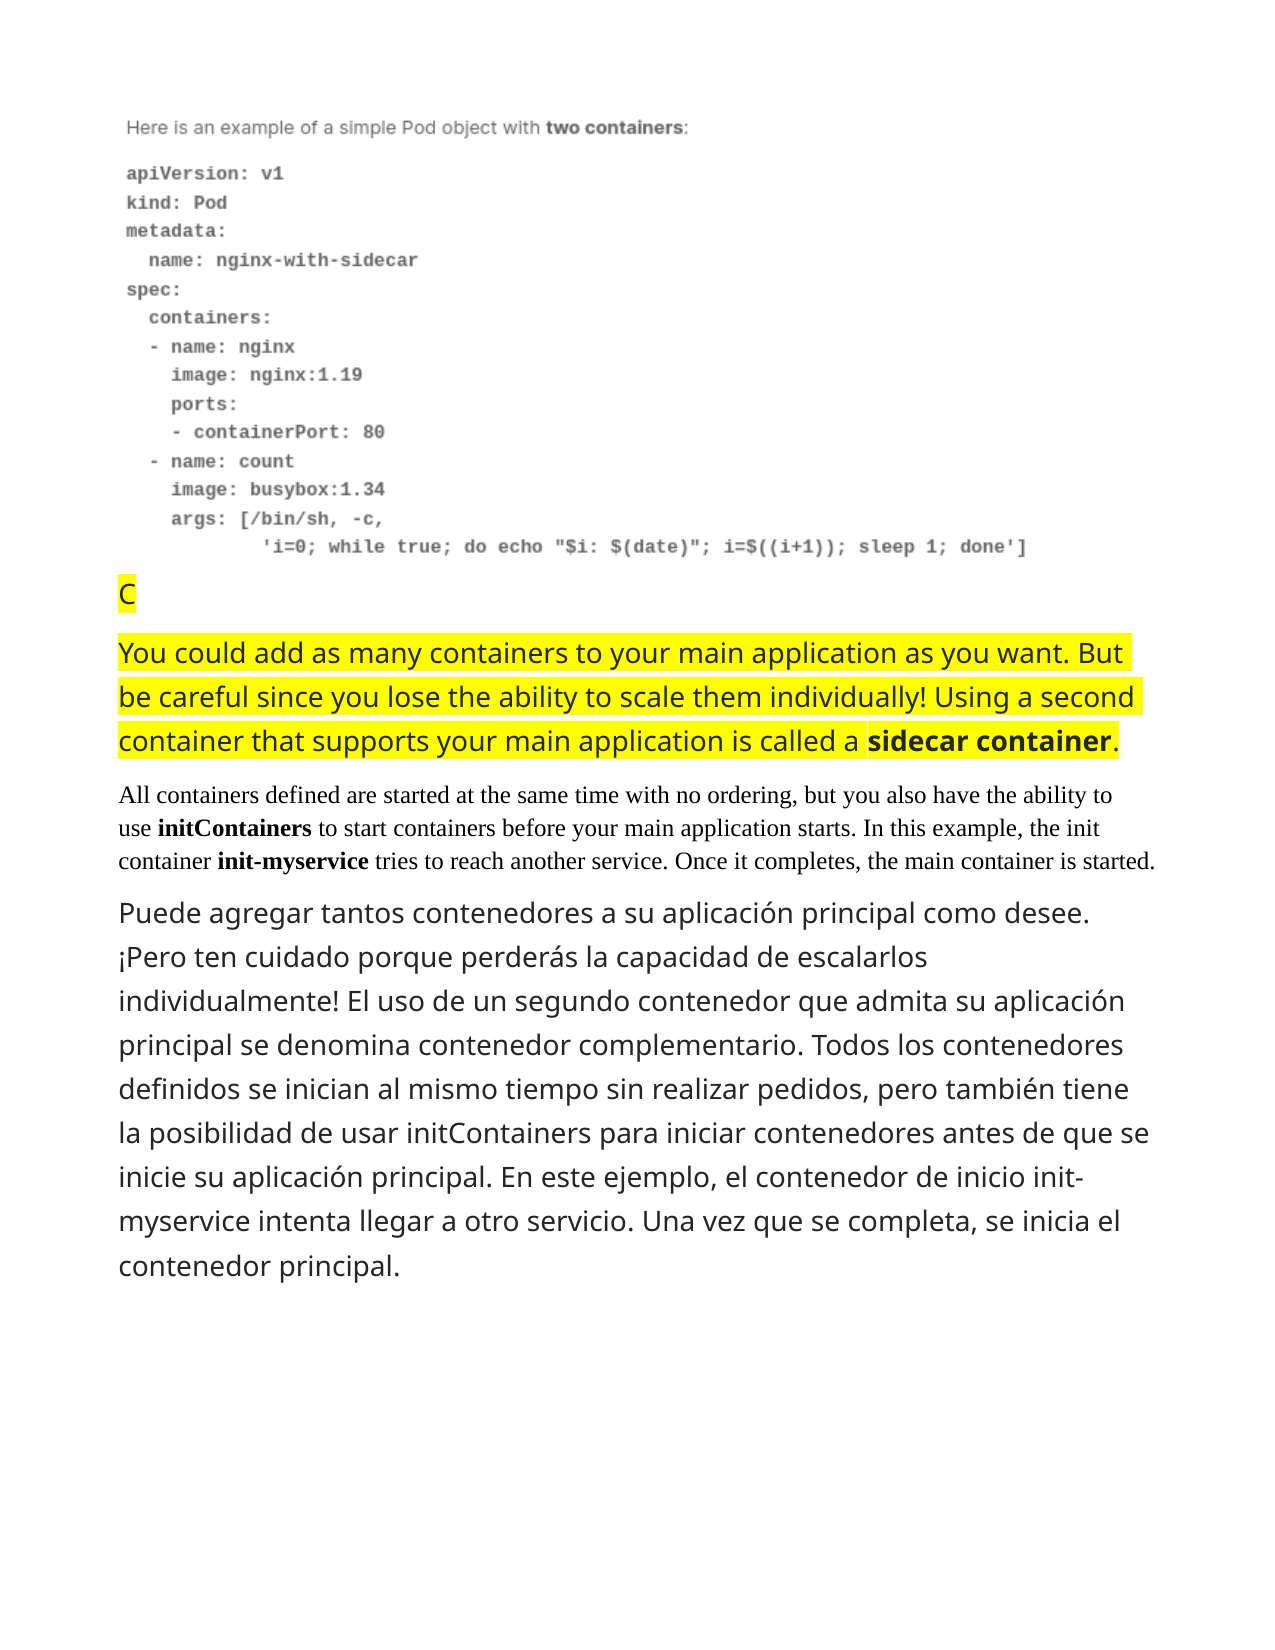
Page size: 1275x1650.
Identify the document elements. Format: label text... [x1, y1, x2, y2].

text All containers defined are started at the same time with no ordering, but you also have the ability to use initContainers to start containers before your main application starts. In this example, the init container init-myservice tries to reach another service. Once it completes, the main container is started. [118, 780, 1157, 874]
picture [118, 118, 1157, 569]
text C [118, 569, 1157, 613]
text You could add as many containers to your main application as you want. But be careful since you lose the ability to scale them individually! Using a second container that supports your main application is called a sidecar container. [118, 633, 1157, 759]
text Puede agregar tantos contenedores a su aplicación principal como desee. ¡Pero ten cuidado porque perderás la capacidad de escalarlos individualmente! El uso de un segundo contenedor que admita su aplicación principal se denomina contenedor complementario. Todos los contenedores definidos se inician al mismo tiempo sin realizar pedidos, pero también tiene la posibilidad de usar initContainers para iniciar contenedores antes de que se inicie su aplicación principal. En este ejemplo, el contenedor de inicio init-myservice intenta llegar a otro servicio. Una vez que se completa, se inicia el contenedor principal. [118, 893, 1157, 1317]
